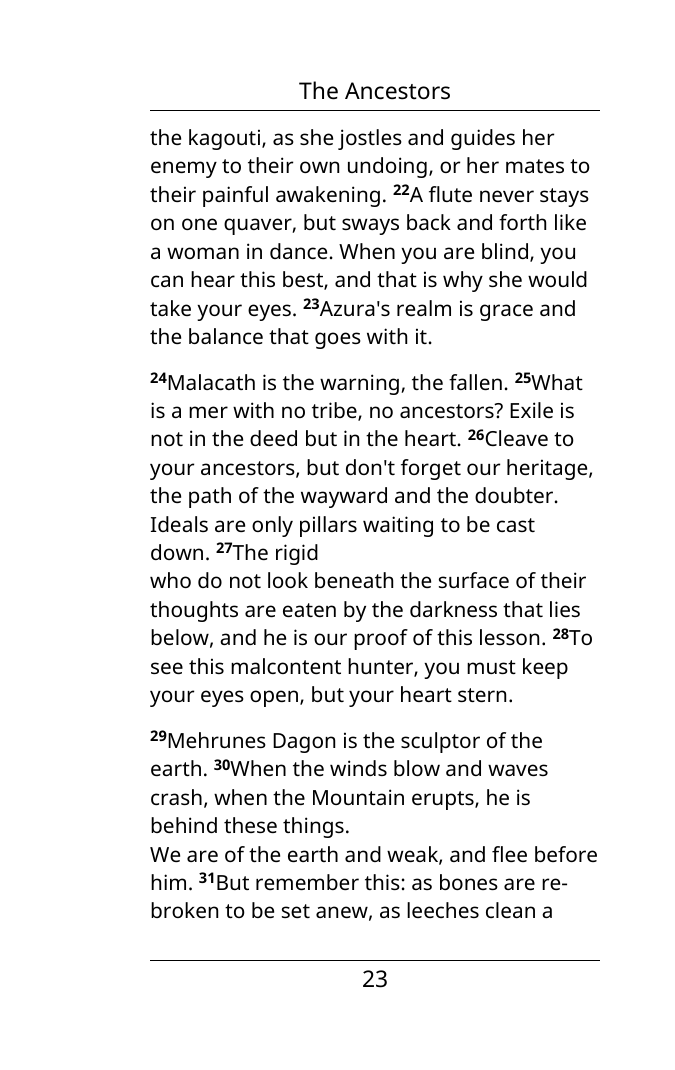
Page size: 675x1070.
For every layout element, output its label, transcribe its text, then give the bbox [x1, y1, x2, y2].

text 24Malacath is the warning, the fallen. 25What is a mer with no tribe, no ancestors? Exile is not in the deed but in the heart. 26Cleave to your ancestors, but don't forget our heritage, the path of the wayward and the doubter. Ideals are only pillars waiting to be cast down. 27The rigid who do not look beneath the surface of their thoughts are eaten by the darkness that lies below, and he is our proof of this lesson. 28To see this malcontent hunter, you must keep your eyes open, but your heart stern. [150, 368, 600, 709]
text 29Mehrunes Dagon is the sculptor of the earth. 30When the winds blow and waves crash, when the Mountain erupts, he is behind these things. We are of the earth and weak, and flee before him. 31But remember this: as bones are re-broken to be set anew, as leeches clean a [150, 726, 600, 925]
text the kagouti, as she jostles and guides her enemy to their own undoing, or her mates to their painful awakening. 22A flute never stays on one quaver, but sways back and forth like a woman in dance. When you are blind, you can hear this best, and that is why she would take your eyes. 23Azura's realm is grace and the balance that goes with it. [150, 123, 600, 351]
